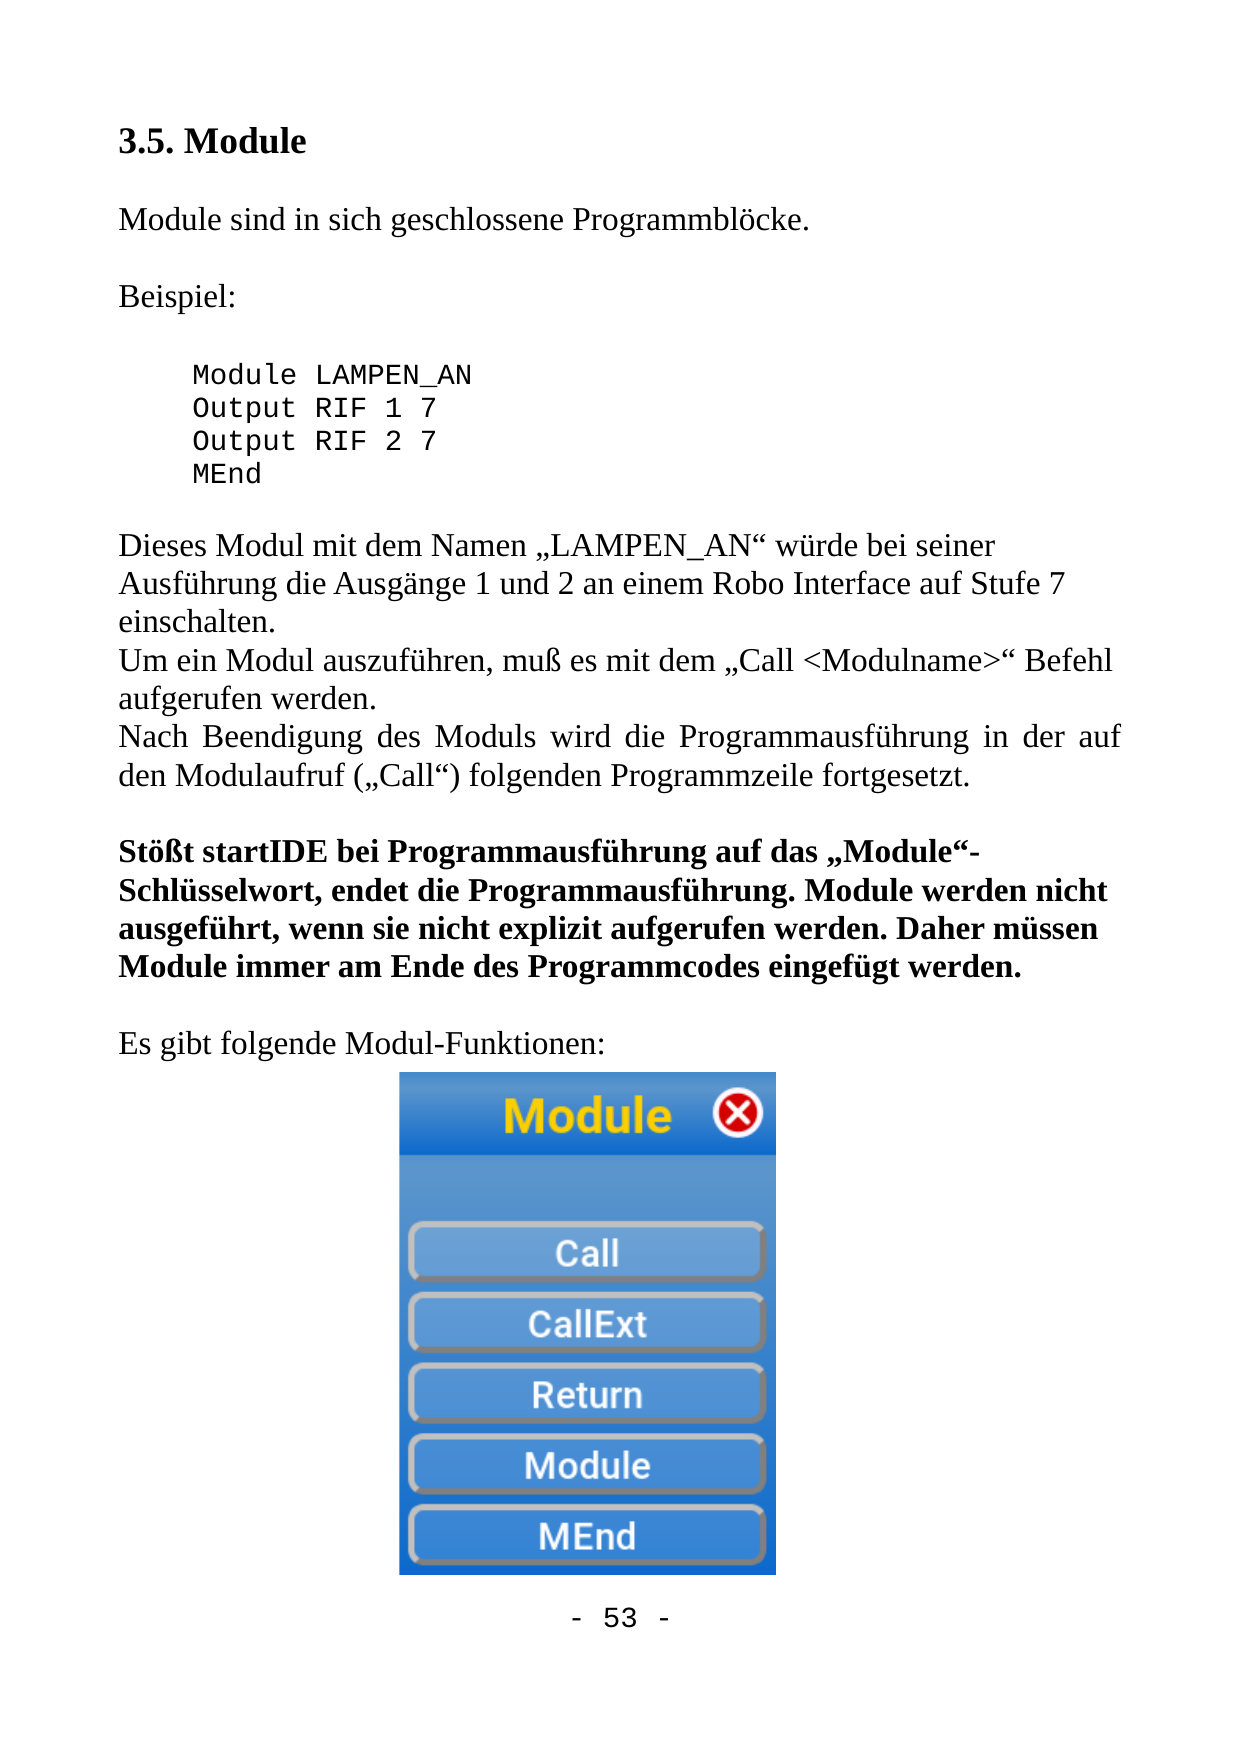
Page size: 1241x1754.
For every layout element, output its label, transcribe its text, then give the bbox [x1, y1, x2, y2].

text Es gibt folgende Modul-Funktionen: [118, 1023, 1122, 1062]
text Nach Beendigung des Moduls wird die Programmausführung in der auf den Modulaufruf („Call“) folgenden Programmzeile fortgesetzt. [118, 717, 1122, 793]
text Output RIF 2 7 [118, 426, 1122, 459]
text Module sind in sich geschlossene Programmblöcke. [118, 199, 1122, 238]
text Beispiel: [118, 276, 1122, 314]
text Dieses Modul mit dem Namen „LAMPEN_AN“ würde bei seiner Ausführung die Ausgänge 1 und 2 an einem Robo Interface auf Stufe 7 einschalten. [118, 525, 1122, 640]
text Stößt startIDE bei Programmausführung auf das „Module“-Schlüsselwort, endet die Programmausführung. Module werden nicht ausgeführt, wenn sie nicht explizit aufgerufen werden. Daher müssen Module immer am Ende des Programmcodes eingefügt werden. [118, 832, 1122, 985]
text Module LAMPEN_AN [118, 353, 1122, 393]
text Output RIF 1 7 [118, 393, 1122, 426]
text Um ein Modul auszuführen, muß es mit dem „Call <Modulname>“ Befehl aufgerufen werden. [118, 640, 1122, 717]
text 3.5. Module [118, 118, 1122, 161]
picture [399, 1072, 776, 1575]
text MEnd [118, 459, 1122, 492]
